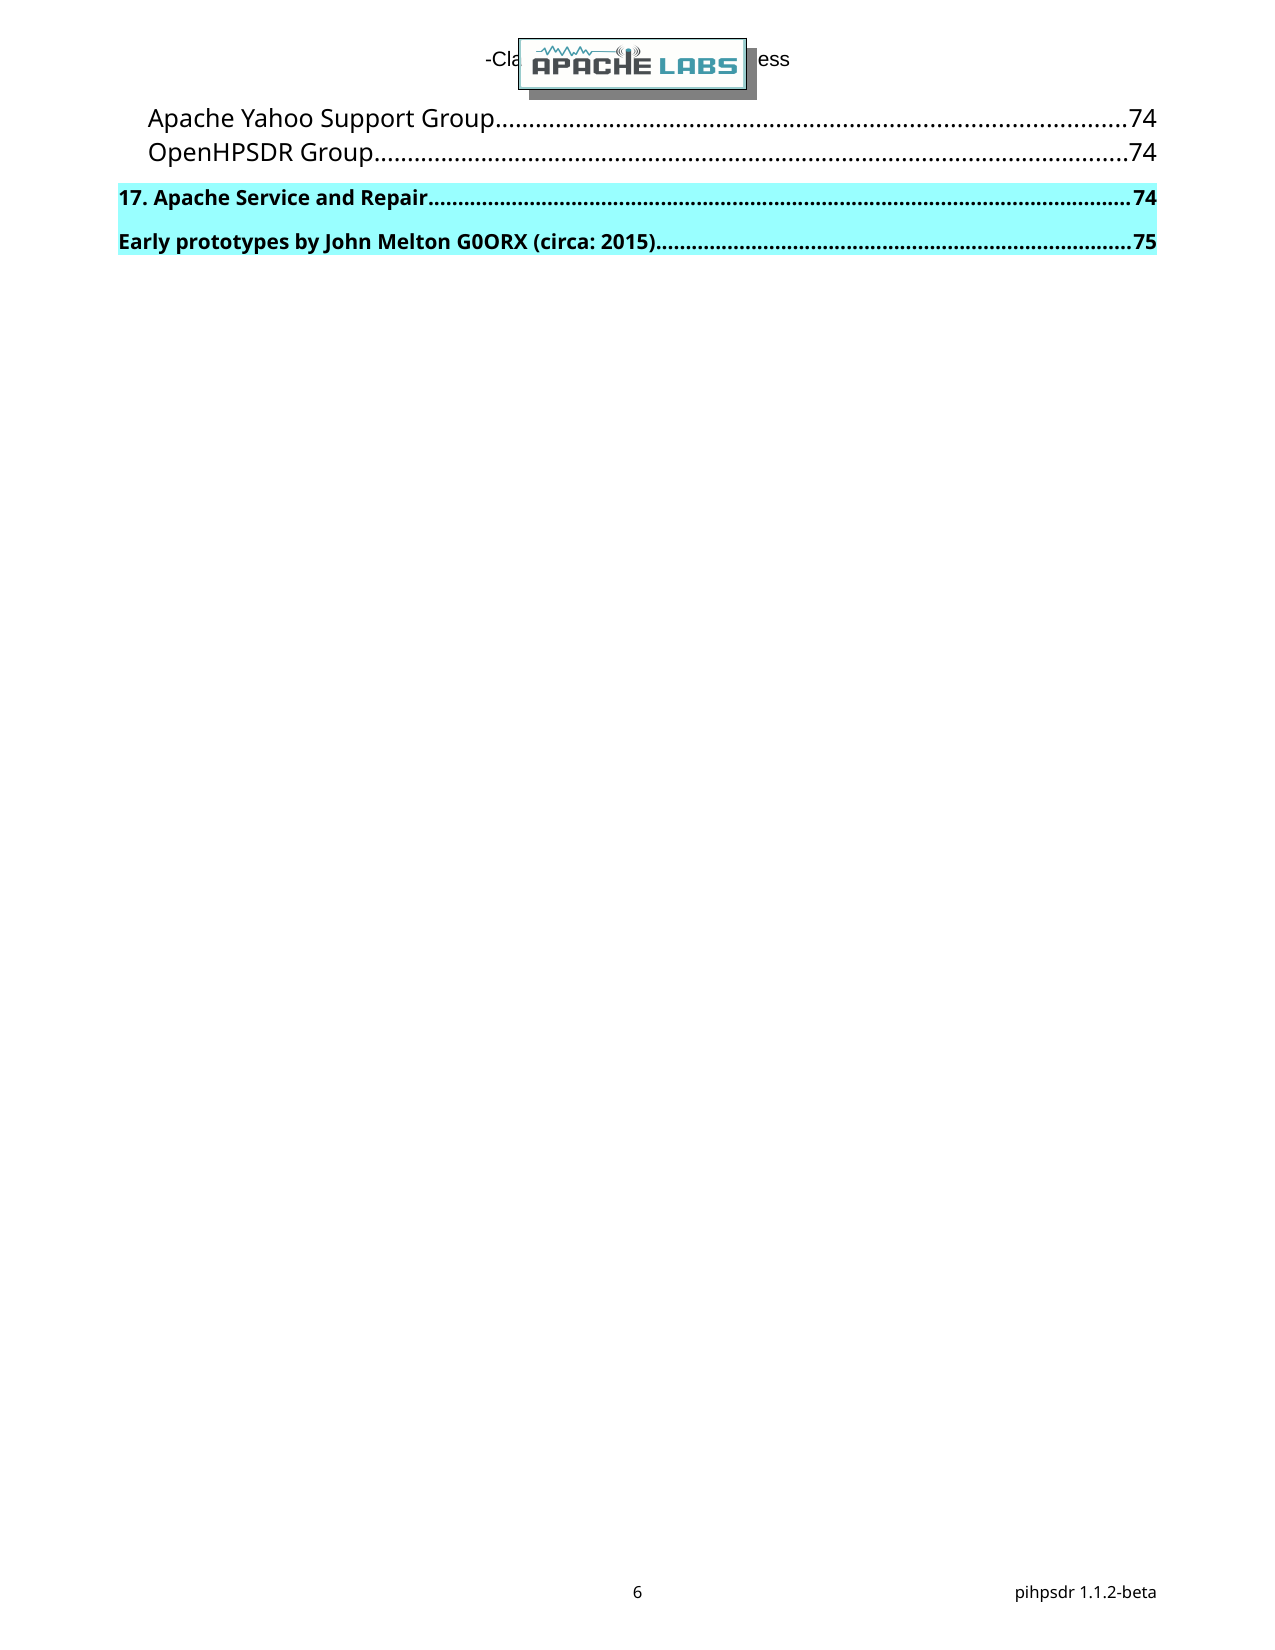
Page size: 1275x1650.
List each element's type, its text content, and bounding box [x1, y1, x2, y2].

text OpenHPSDR Group 74 [148, 134, 1157, 168]
picture [521, 40, 744, 87]
text Apache Yahoo Support Group 74 [148, 100, 1157, 134]
